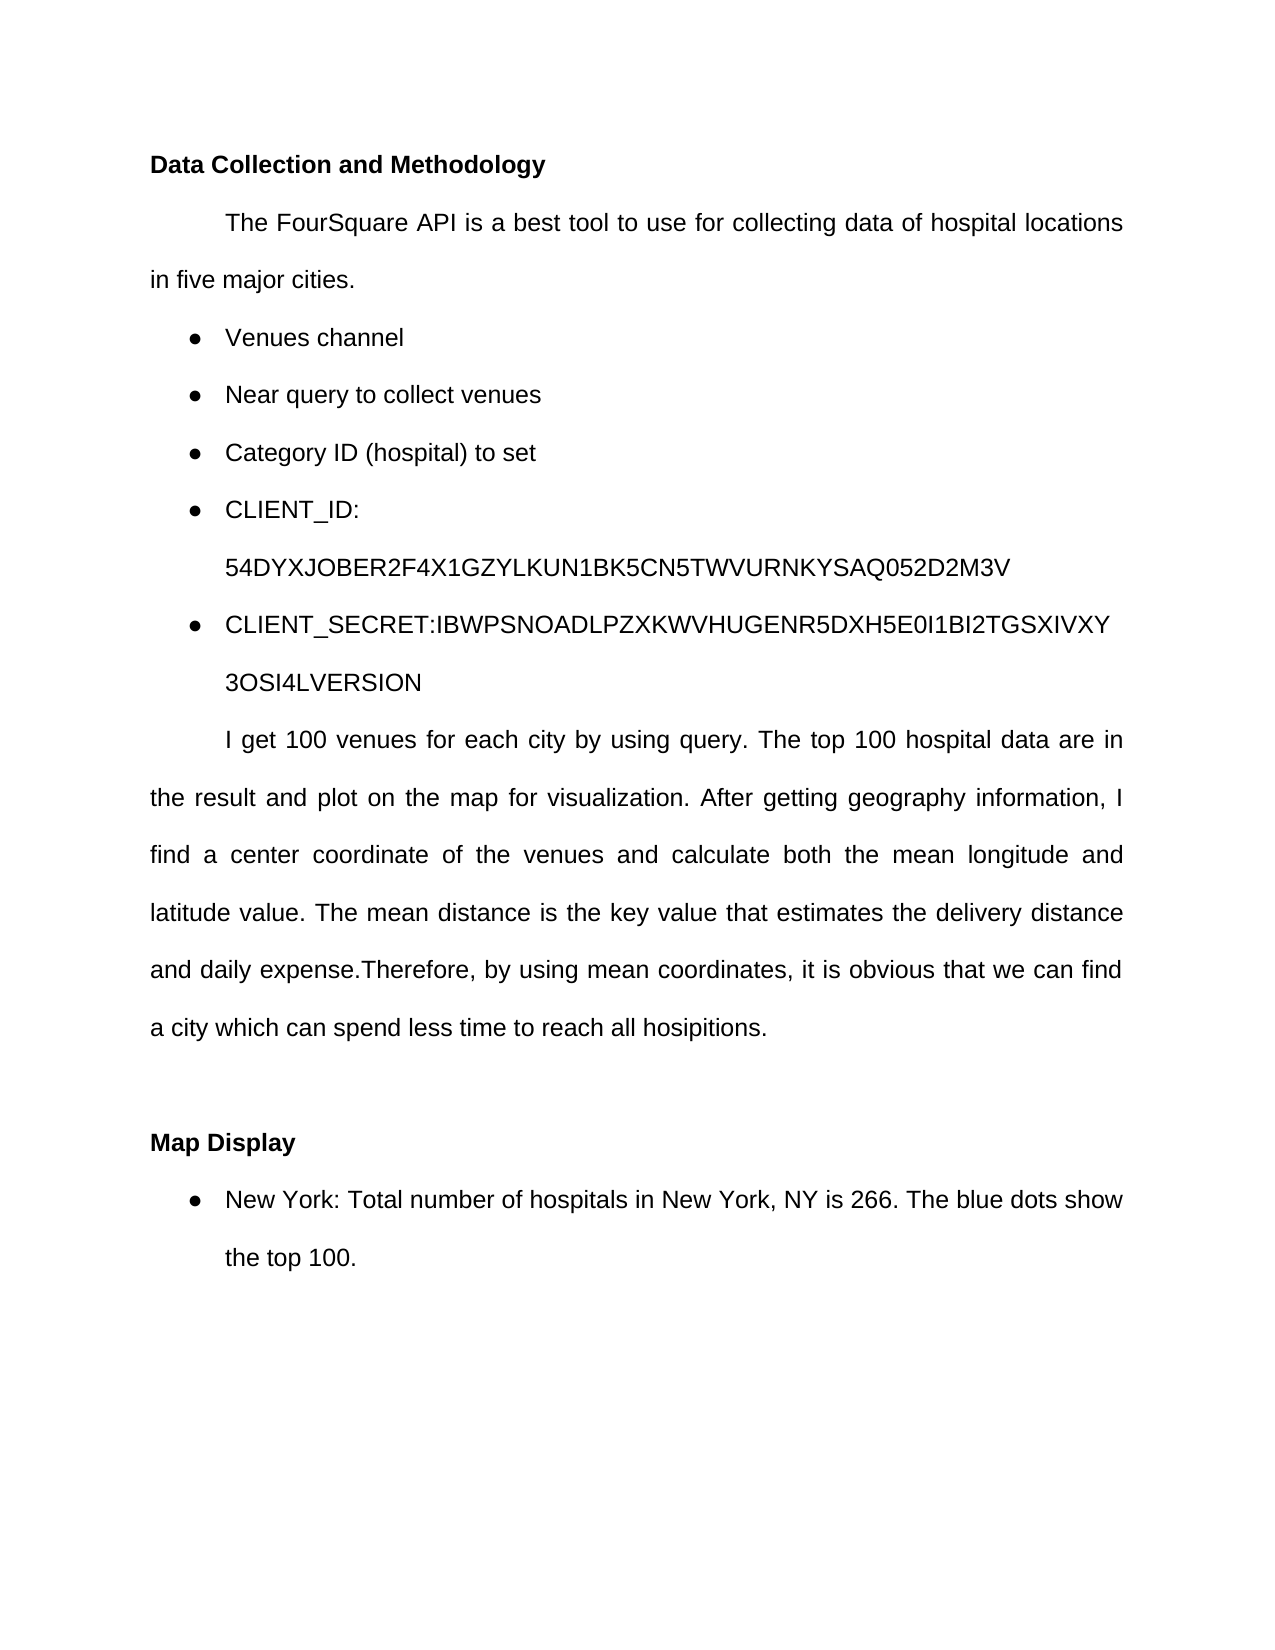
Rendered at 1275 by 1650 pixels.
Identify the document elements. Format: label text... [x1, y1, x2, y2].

text I get 100 venues for each city by using query. The top 100 hospital data are in the result and plot on the map for visualization. After getting geography information, I find a center coordinate of the venues and calculate both the mean longitude and latitude value. The mean distance is the key value that estimates the delivery distance and daily expense.Therefore, by using mean coordinates, it is obvious that we can find a city which can spend less time to reach all hosipitions. [150, 725, 1125, 1041]
list New York: Total number of hospitals in New York, NY is 266. The blue dots show the top 100. [187, 1185, 1125, 1271]
list CLIENT_ID: 54DYXJOBER2F4X1GZYLKUN1BK5CN5TWVURNKYSAQ052D2M3V [187, 495, 1125, 581]
list Category ID (hospital) to set [187, 437, 1125, 466]
text Map Display [150, 1127, 1125, 1156]
list Venues channel [187, 322, 1125, 351]
text Data Collection and Methodology [150, 150, 1125, 179]
text The FourSquare API is a best tool to use for collecting data of hospital locations in five major cities. [150, 207, 1125, 294]
list Near query to collect venues [187, 380, 1125, 409]
list CLIENT_SECRET:IBWPSNOADLPZXKWVHUGENR5DXH5E0I1BI2TGSXIVXY3OSI4LVERSION [187, 610, 1125, 696]
